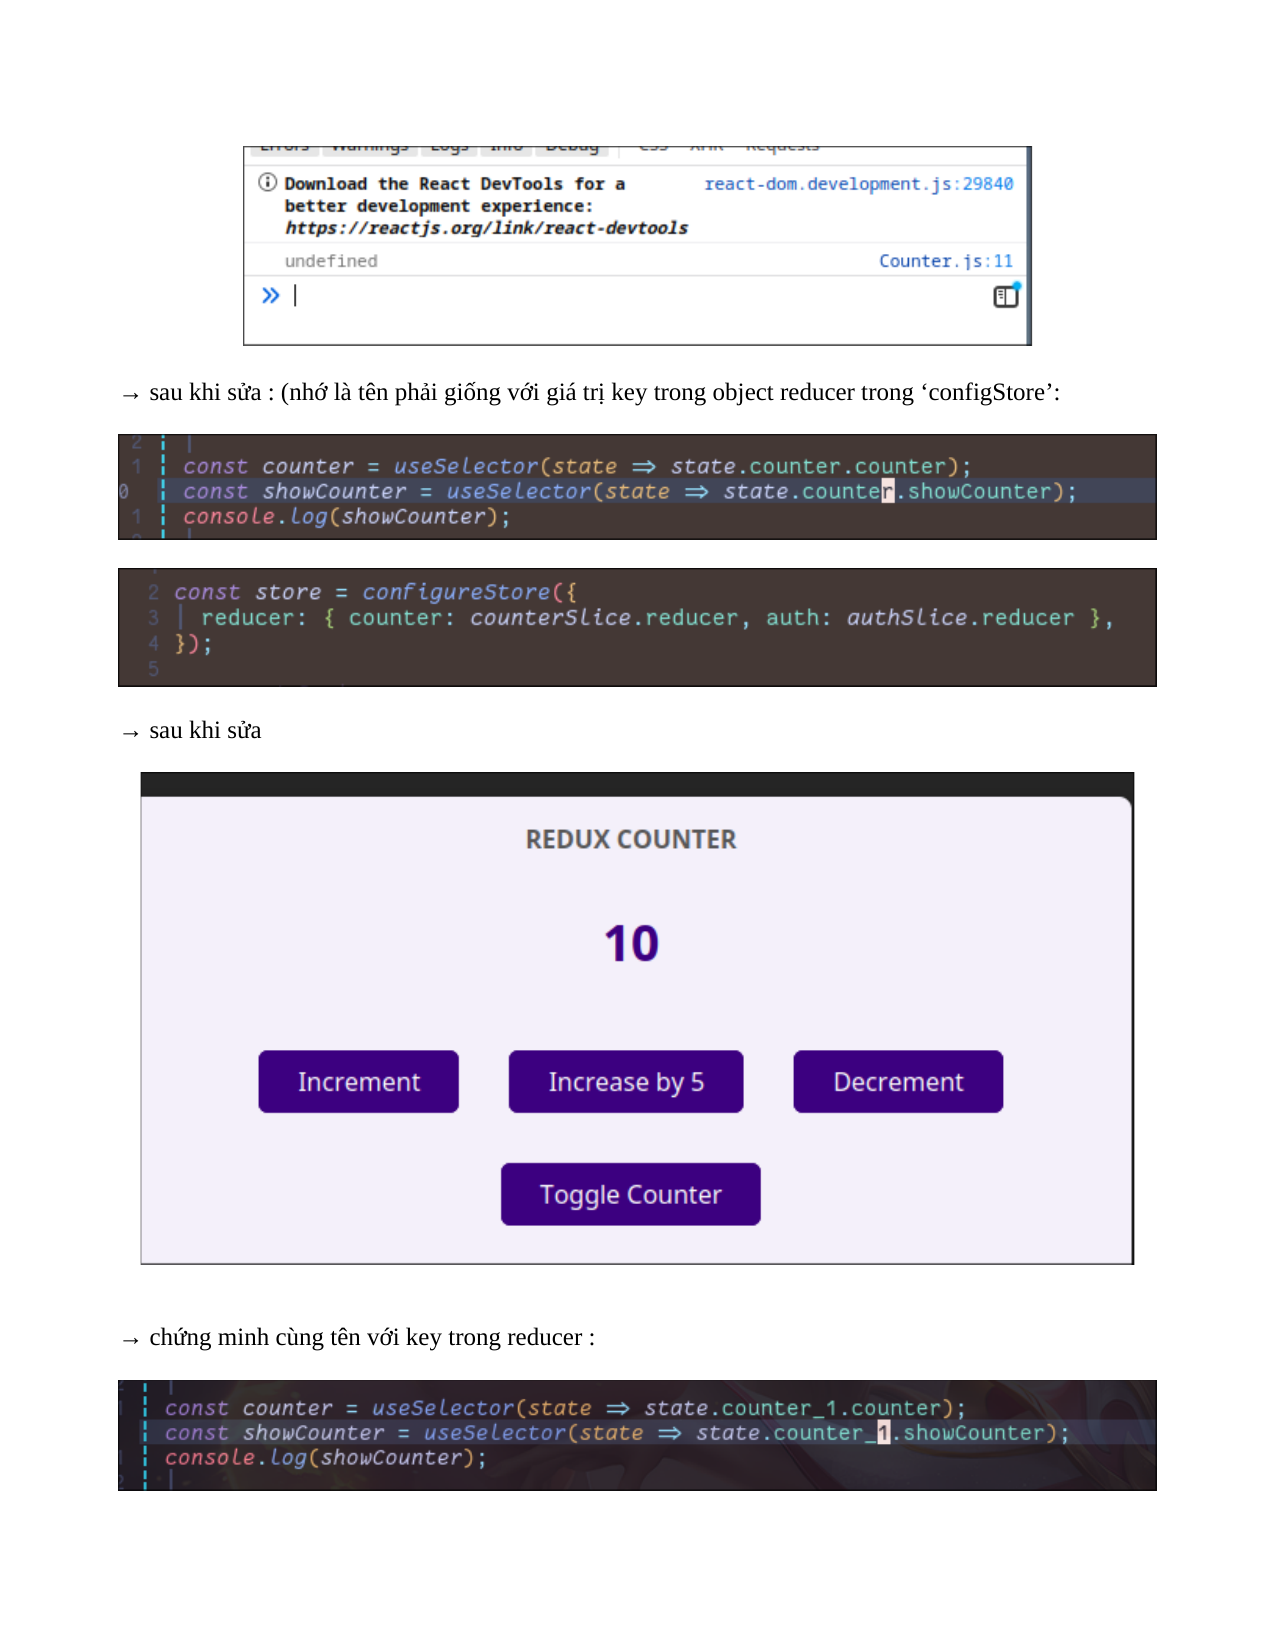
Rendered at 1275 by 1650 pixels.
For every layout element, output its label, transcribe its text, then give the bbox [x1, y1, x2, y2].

picture [118, 434, 1157, 540]
text → sau khi sửa [118, 715, 1157, 744]
picture [118, 1380, 1157, 1491]
picture [140, 772, 1135, 1265]
text → sau khi sửa : (nhớ là tên phải giống với giá trị key trong object reducer trong ‘configStore’: [118, 377, 1157, 406]
picture [243, 146, 1033, 346]
text → chứng minh cùng tên với key trong reducer : [118, 1322, 1157, 1351]
picture [118, 568, 1157, 687]
